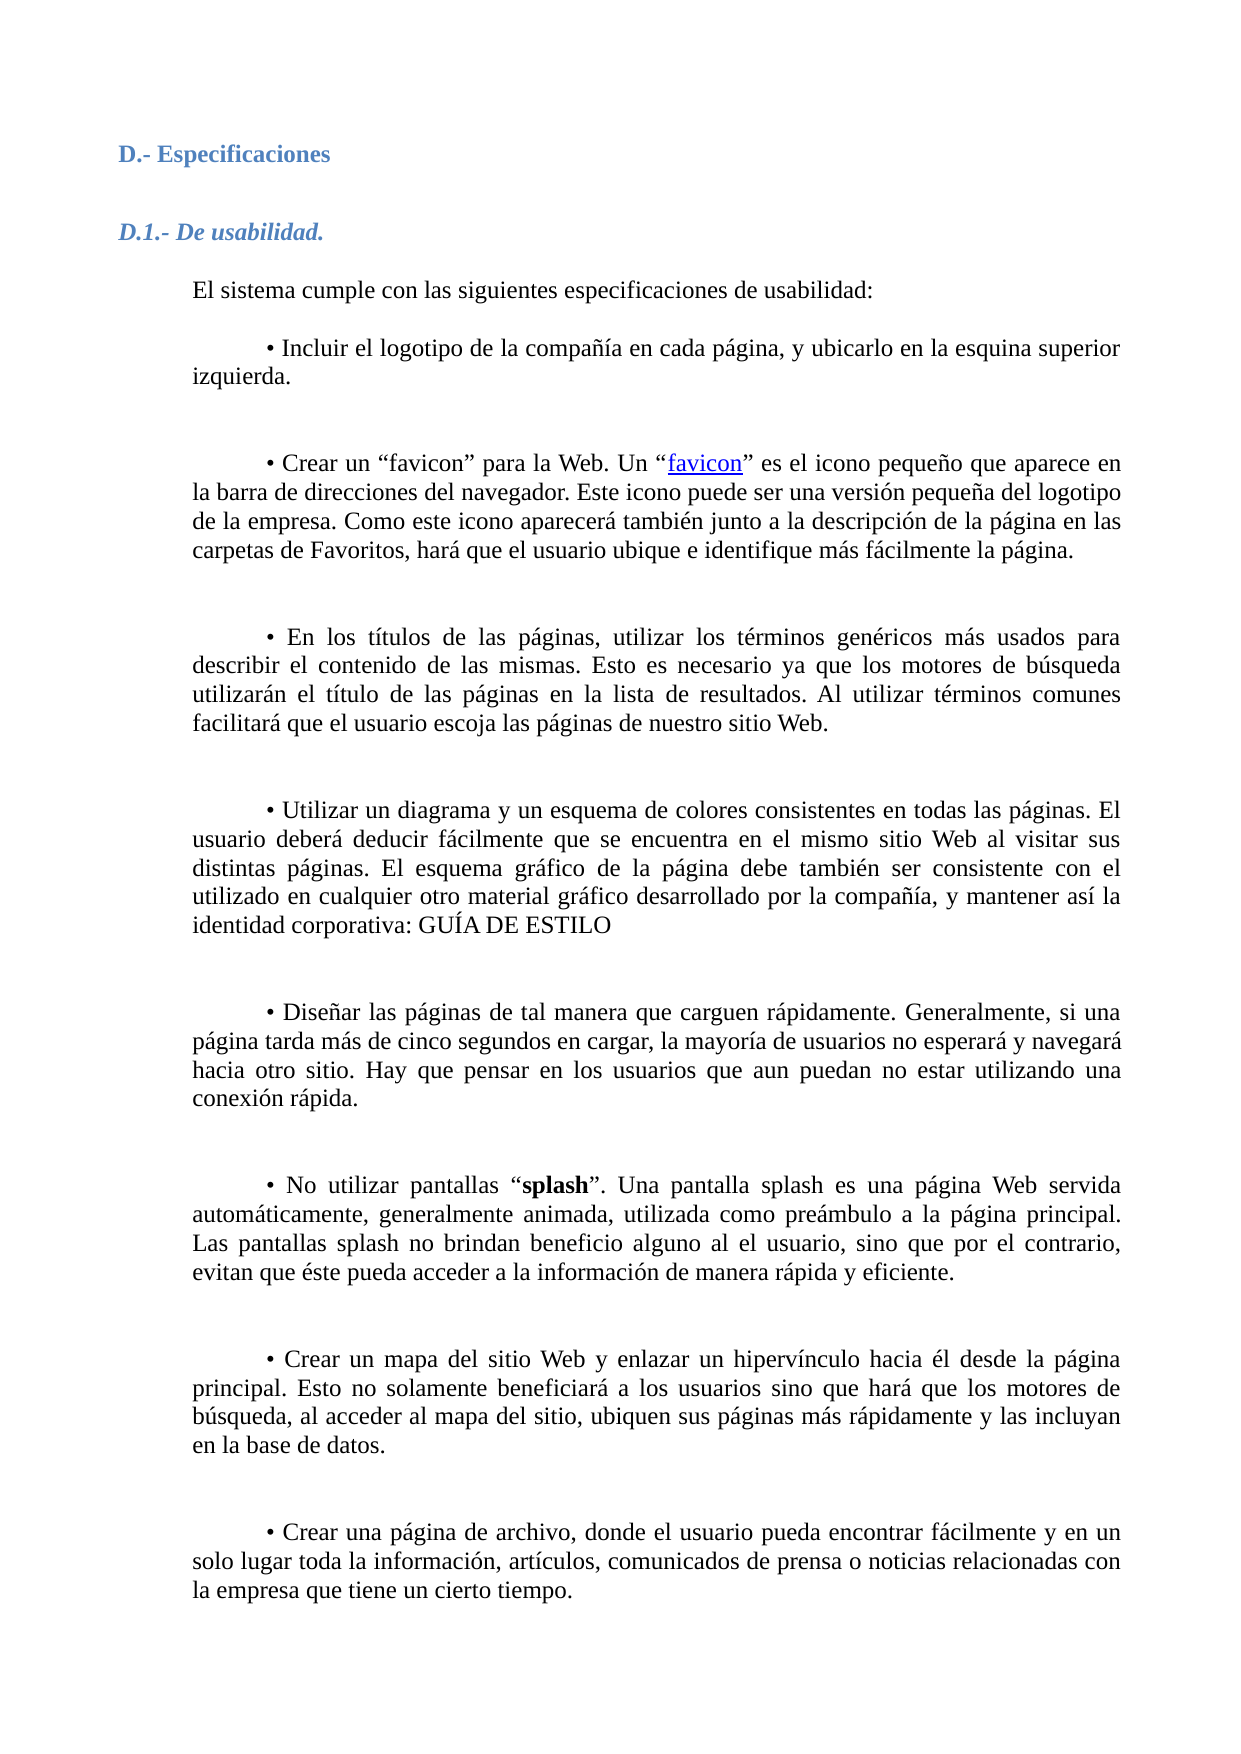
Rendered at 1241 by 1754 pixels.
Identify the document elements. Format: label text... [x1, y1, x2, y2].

text • Crear una página de archivo, donde el usuario pueda encontrar fácilmente y en un solo lugar toda la información, artículos, comunicados de prensa o noticias relacionadas con la empresa que tiene un cierto tiempo. [192, 1517, 1122, 1603]
text El sistema cumple con las siguientes especificaciones de usabilidad: [192, 275, 1122, 303]
text • Crear un “favicon” para la Web. Un “favicon” es el icono pequeño que aparece en la barra de direcciones del navegador. Este icono puede ser una versión pequeña del logotipo de la empresa. Como este icono aparecerá también junto a la descripción de la página en las carpetas de Favoritos, hará que el usuario ubique e identifique más fácilmente la página. [192, 448, 1122, 563]
subtitle D.- Especificaciones [118, 139, 1122, 168]
text • No utilizar pantallas “splash”. Una pantalla splash es una página Web servida automáticamente, generalmente animada, utilizada como preámbulo a la página principal. Las pantallas splash no brindan beneficio alguno al el usuario, sino que por el contrario, evitan que éste pueda acceder a la información de manera rápida y eficiente. [192, 1171, 1122, 1286]
text • Diseñar las páginas de tal manera que carguen rápidamente. Generalmente, si una página tarda más de cinco segundos en cargar, la mayoría de usuarios no esperará y navegará hacia otro sitio. Hay que pensar en los usuarios que aun puedan no estar utilizando una conexión rápida. [192, 997, 1122, 1112]
text • Utilizar un diagrama y un esquema de colores consistentes en todas las páginas. El usuario deberá deducir fácilmente que se encuentra en el mismo sitio Web al visitar sus distintas páginas. El esquema gráfico de la página debe también ser consistente con el utilizado en cualquier otro material gráfico desarrollado por la compañía, y mantener así la identidad corporativa: GUÍA DE ESTILO [192, 795, 1122, 939]
text • Incluir el logotipo de la compañía en cada página, y ubicarlo en la esquina superior izquierda. [192, 333, 1122, 390]
subtitle D.1.- De usabilidad. [118, 217, 1122, 246]
text • En los títulos de las páginas, utilizar los términos genéricos más usados para describir el contenido de las mismas. Esto es necesario ya que los motores de búsqueda utilizarán el título de las páginas en la lista de resultados. Al utilizar términos comunes facilitará que el usuario escoja las páginas de nuestro sitio Web. [192, 622, 1122, 737]
text • Crear un mapa del sitio Web y enlazar un hipervínculo hacia él desde la página principal. Esto no solamente beneficiará a los usuarios sino que hará que los motores de búsqueda, al acceder al mapa del sitio, ubiquen sus páginas más rápidamente y las incluyan en la base de datos. [192, 1344, 1122, 1459]
